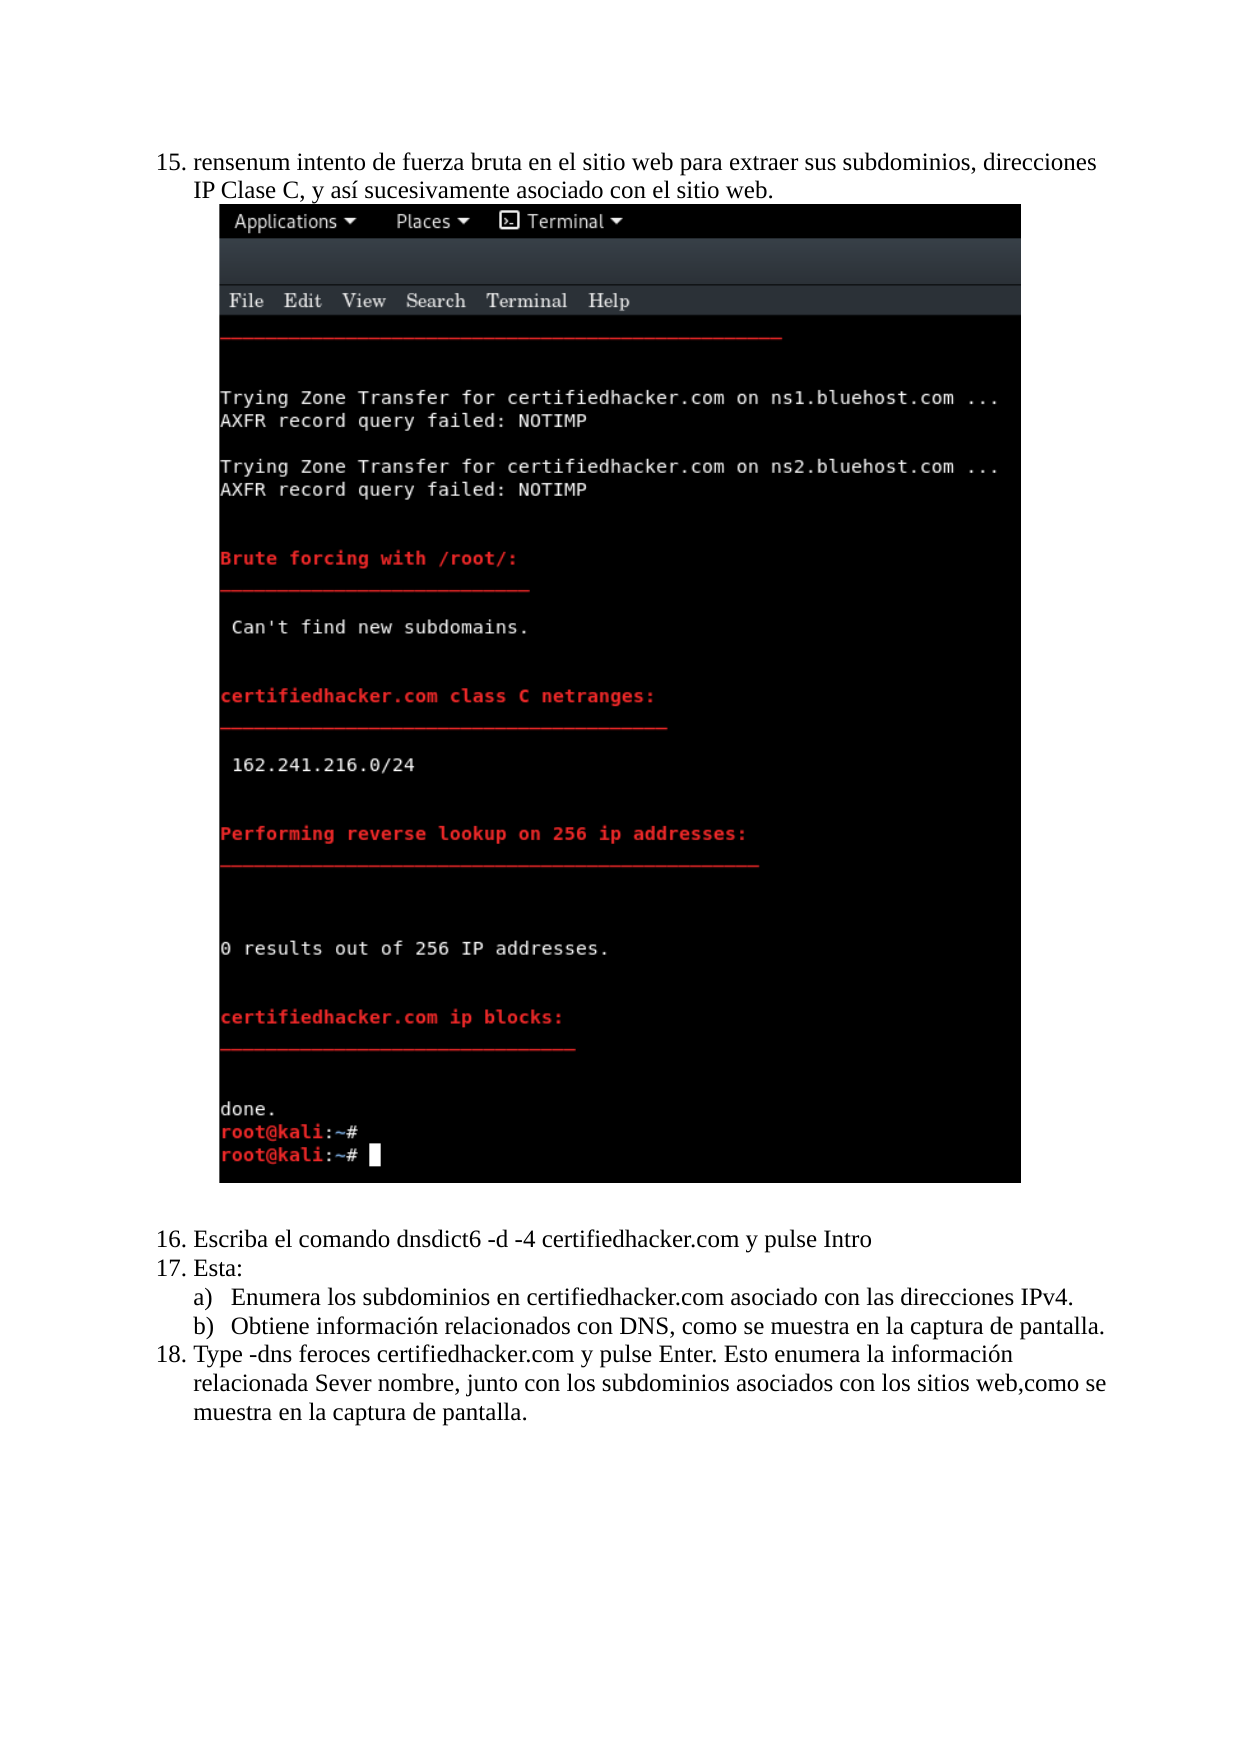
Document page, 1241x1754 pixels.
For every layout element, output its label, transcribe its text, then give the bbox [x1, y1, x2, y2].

list Enumera los subdominios en certifiedhacker.com asociado con las direcciones IPv4. [193, 1282, 1122, 1311]
list rensenum intento de fuerza bruta en el sitio web para extraer sus subdominios, direcciones IP Clase C, y así sucesivamente asociado con el sitio web. [156, 147, 1122, 204]
list Escriba el comando dnsdict6 -d -4 certifiedhacker.com y pulse Intro [156, 1224, 1122, 1253]
list Esta: [156, 1253, 1122, 1282]
list Obtiene información relacionados con DNS, como se muestra en la captura de pantalla. [193, 1311, 1122, 1339]
list Type -dns feroces certifiedhacker.com y pulse Enter. Esto enumera la información relacionada Sever nombre, junto con los subdominios asociados con los sitios web,como se muestra en la captura de pantalla. [156, 1339, 1122, 1426]
